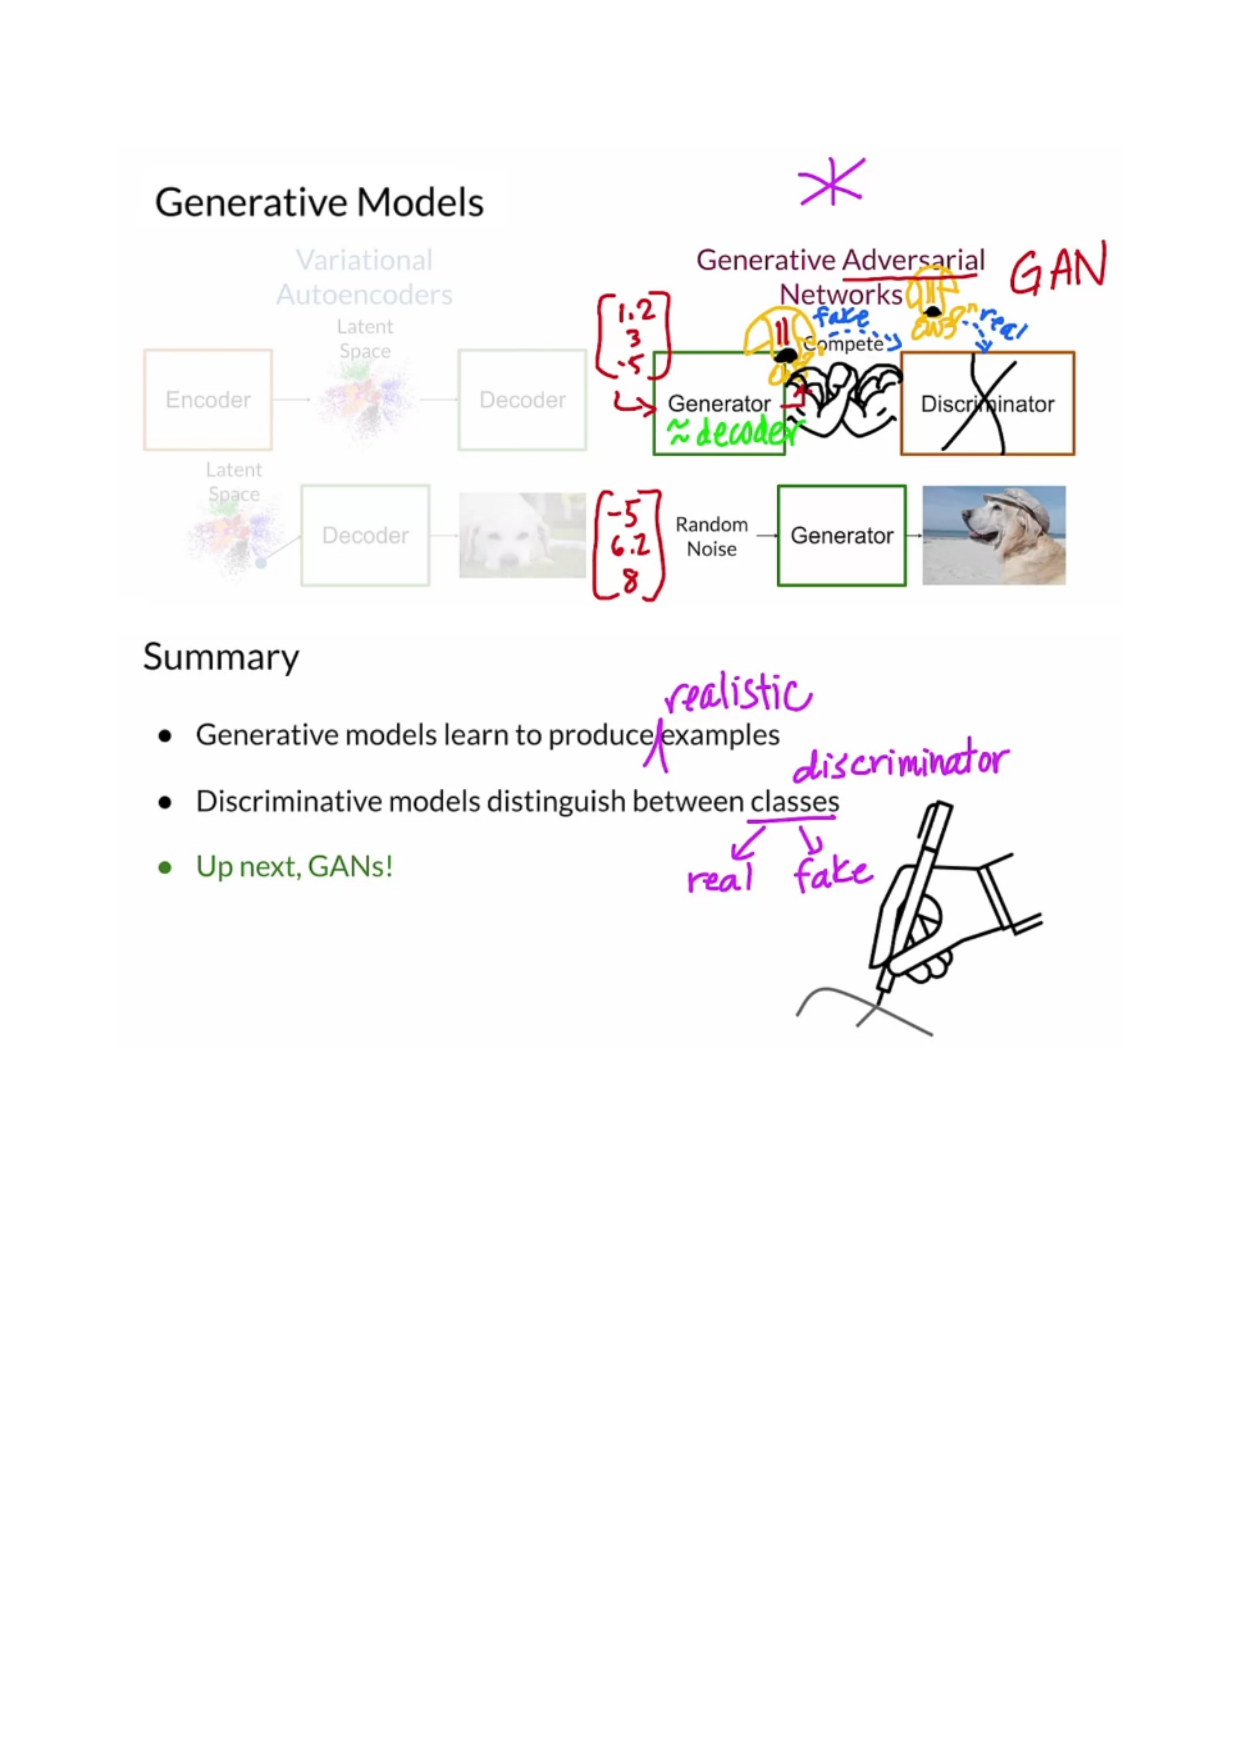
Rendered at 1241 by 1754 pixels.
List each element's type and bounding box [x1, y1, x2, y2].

picture [118, 146, 1123, 606]
picture [118, 634, 1123, 1047]
